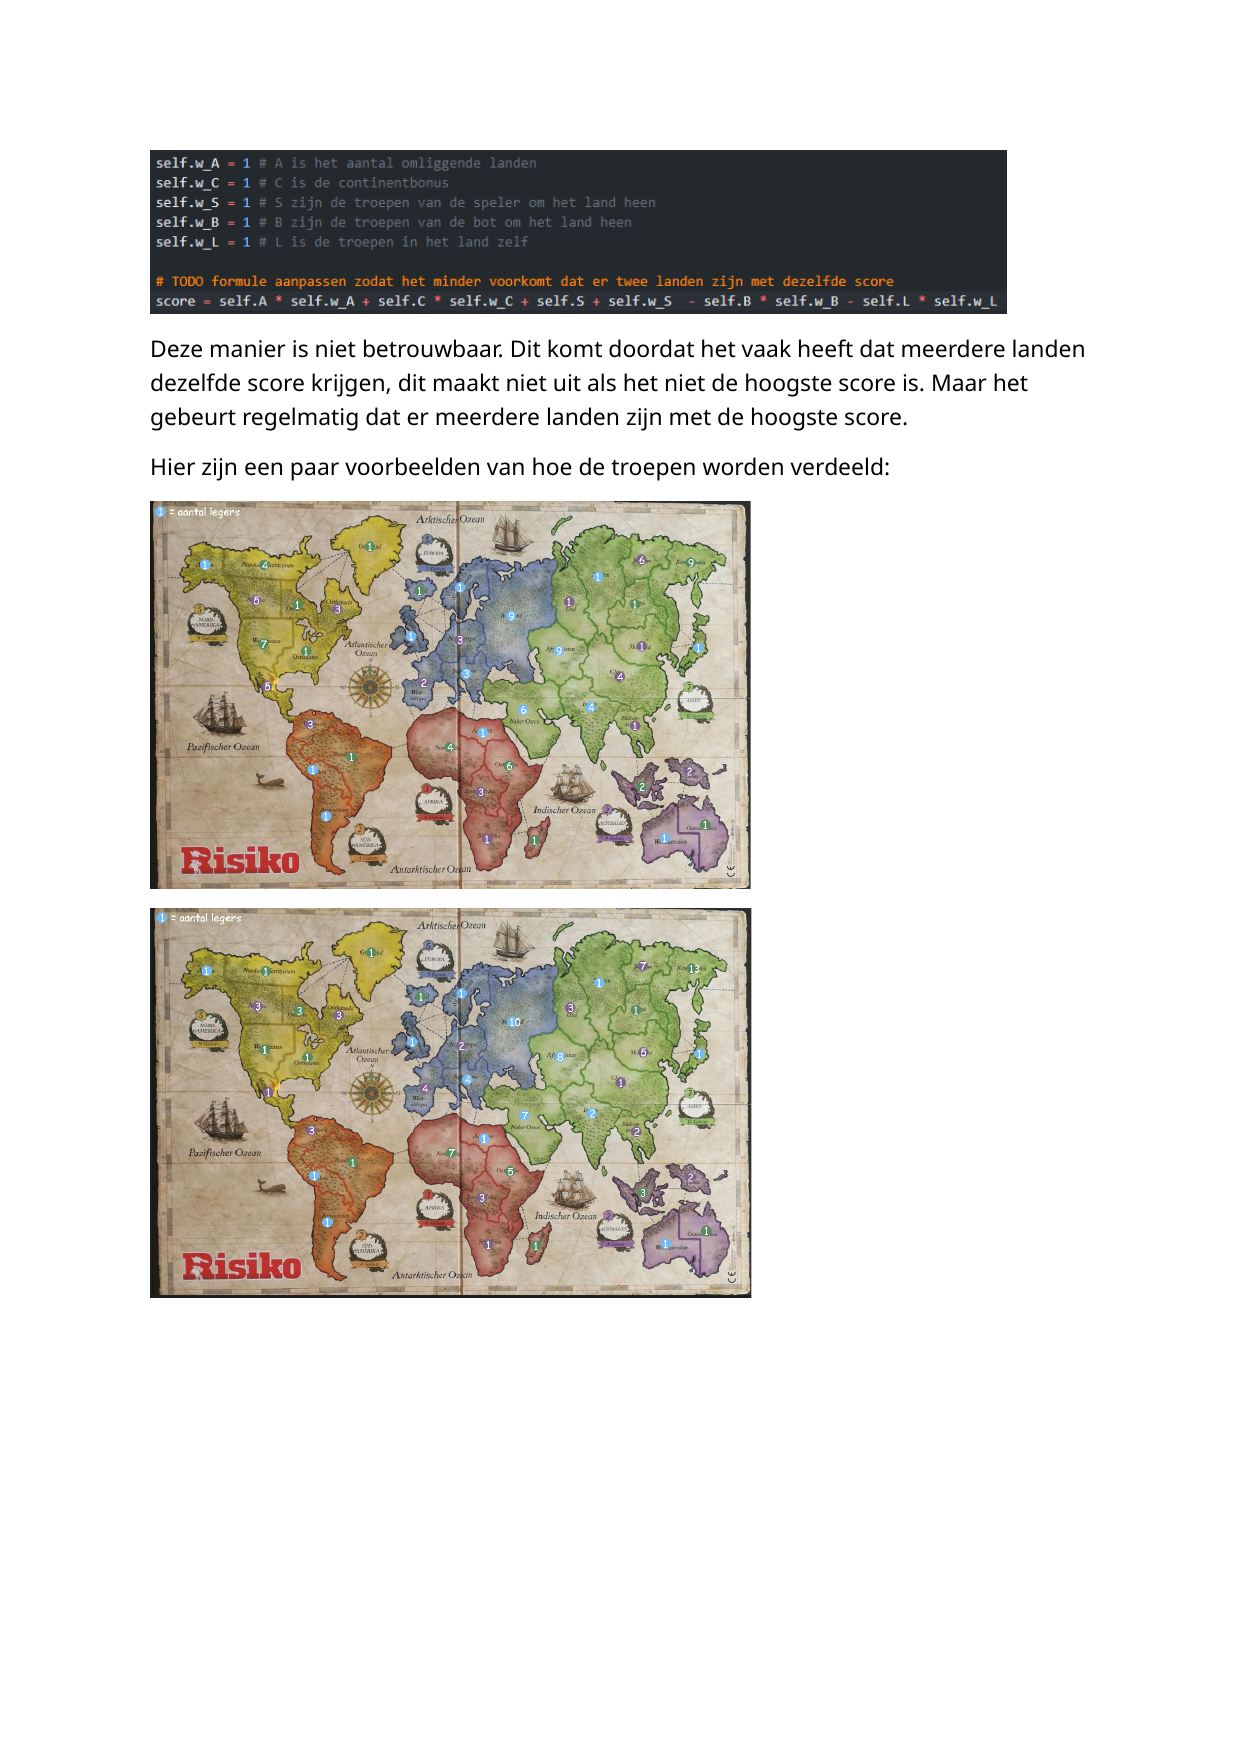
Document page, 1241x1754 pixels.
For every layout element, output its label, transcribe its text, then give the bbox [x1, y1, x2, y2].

text Hier zijn een paar voorbeelden van hoe de troepen worden verdeeld: [150, 451, 1090, 482]
picture [150, 150, 1007, 314]
picture [150, 501, 751, 889]
text Deze manier is niet betrouwbaar. Dit komt doordat het vaak heeft dat meerdere landen dezelfde score krijgen, dit maakt niet uit als het niet de hoogste score is. Maar het gebeurt regelmatig dat er meerdere landen zijn met de hoogste score. [150, 333, 1090, 432]
picture [150, 908, 752, 1298]
